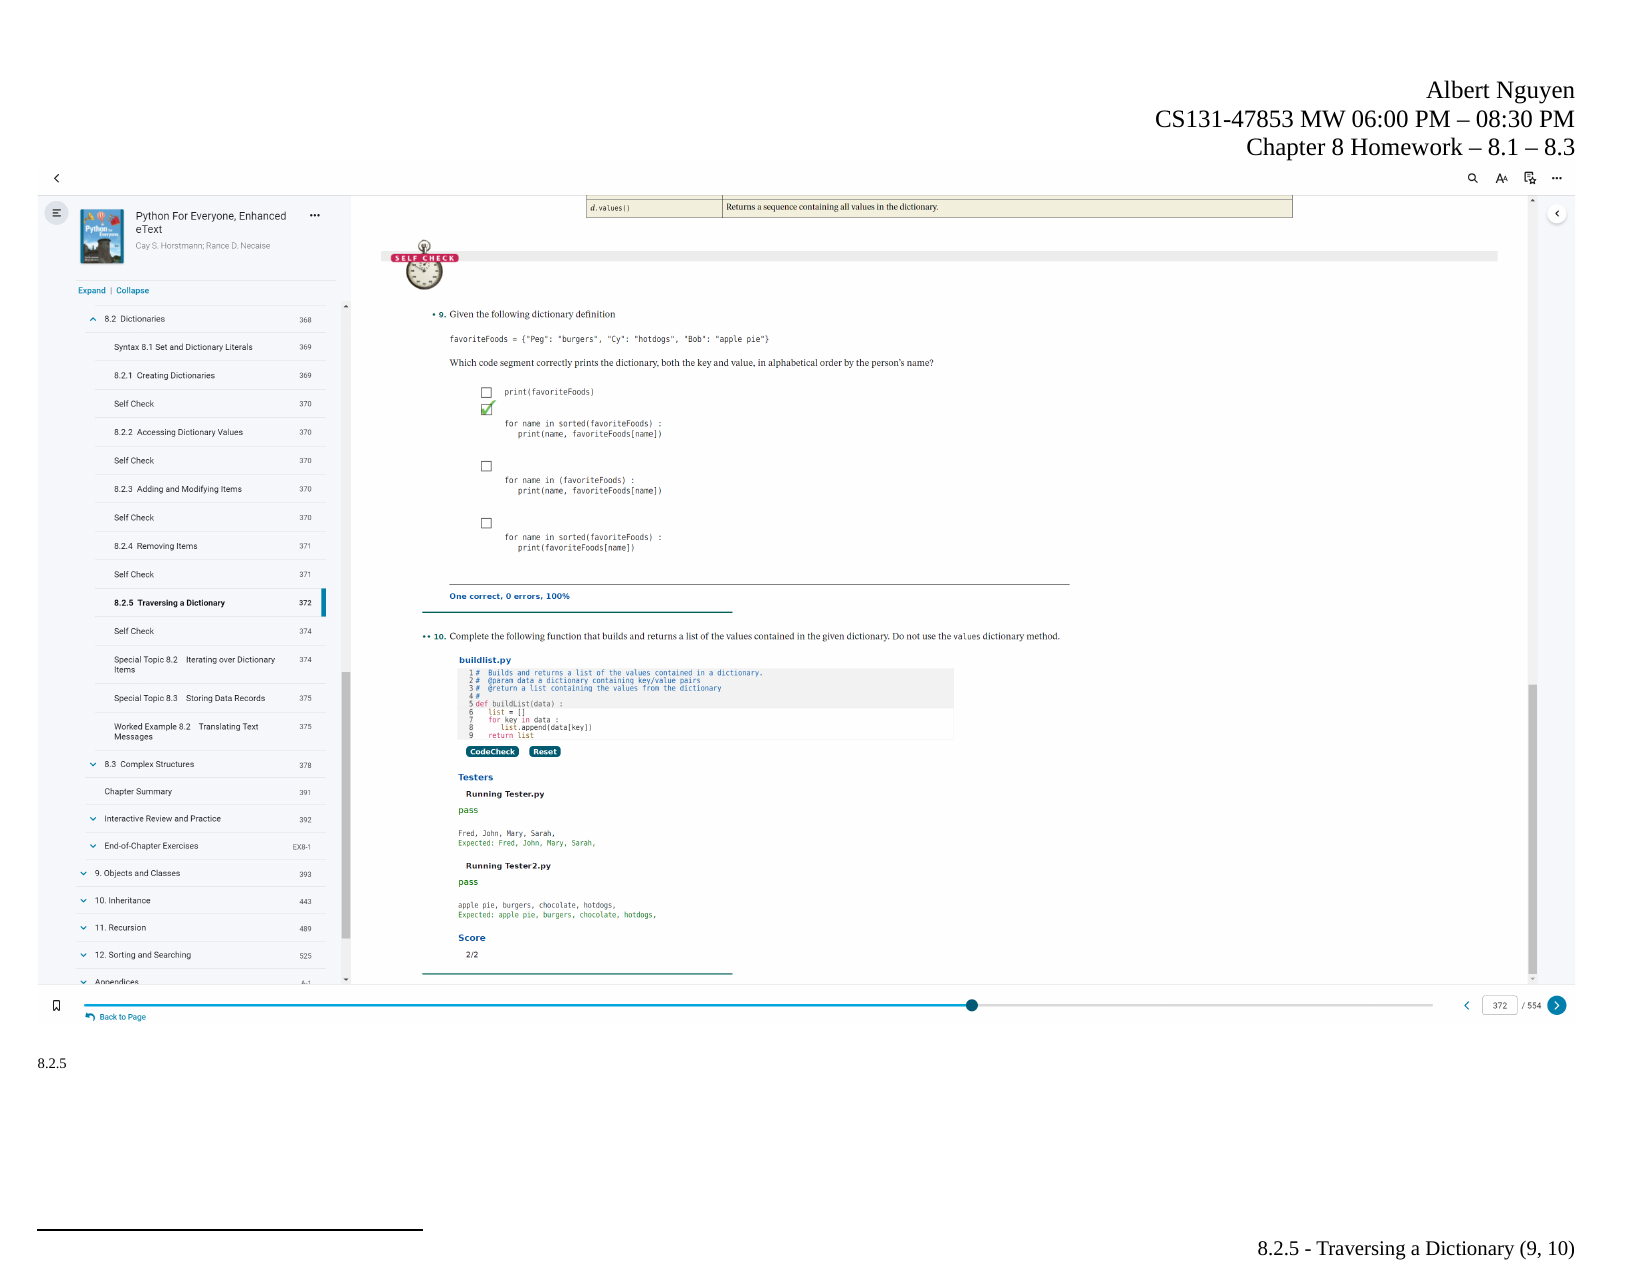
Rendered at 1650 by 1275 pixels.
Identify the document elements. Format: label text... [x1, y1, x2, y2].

text - Traversing a Dictionary (9, 10) [37, 1236, 1575, 1260]
picture [37, 161, 1575, 1026]
